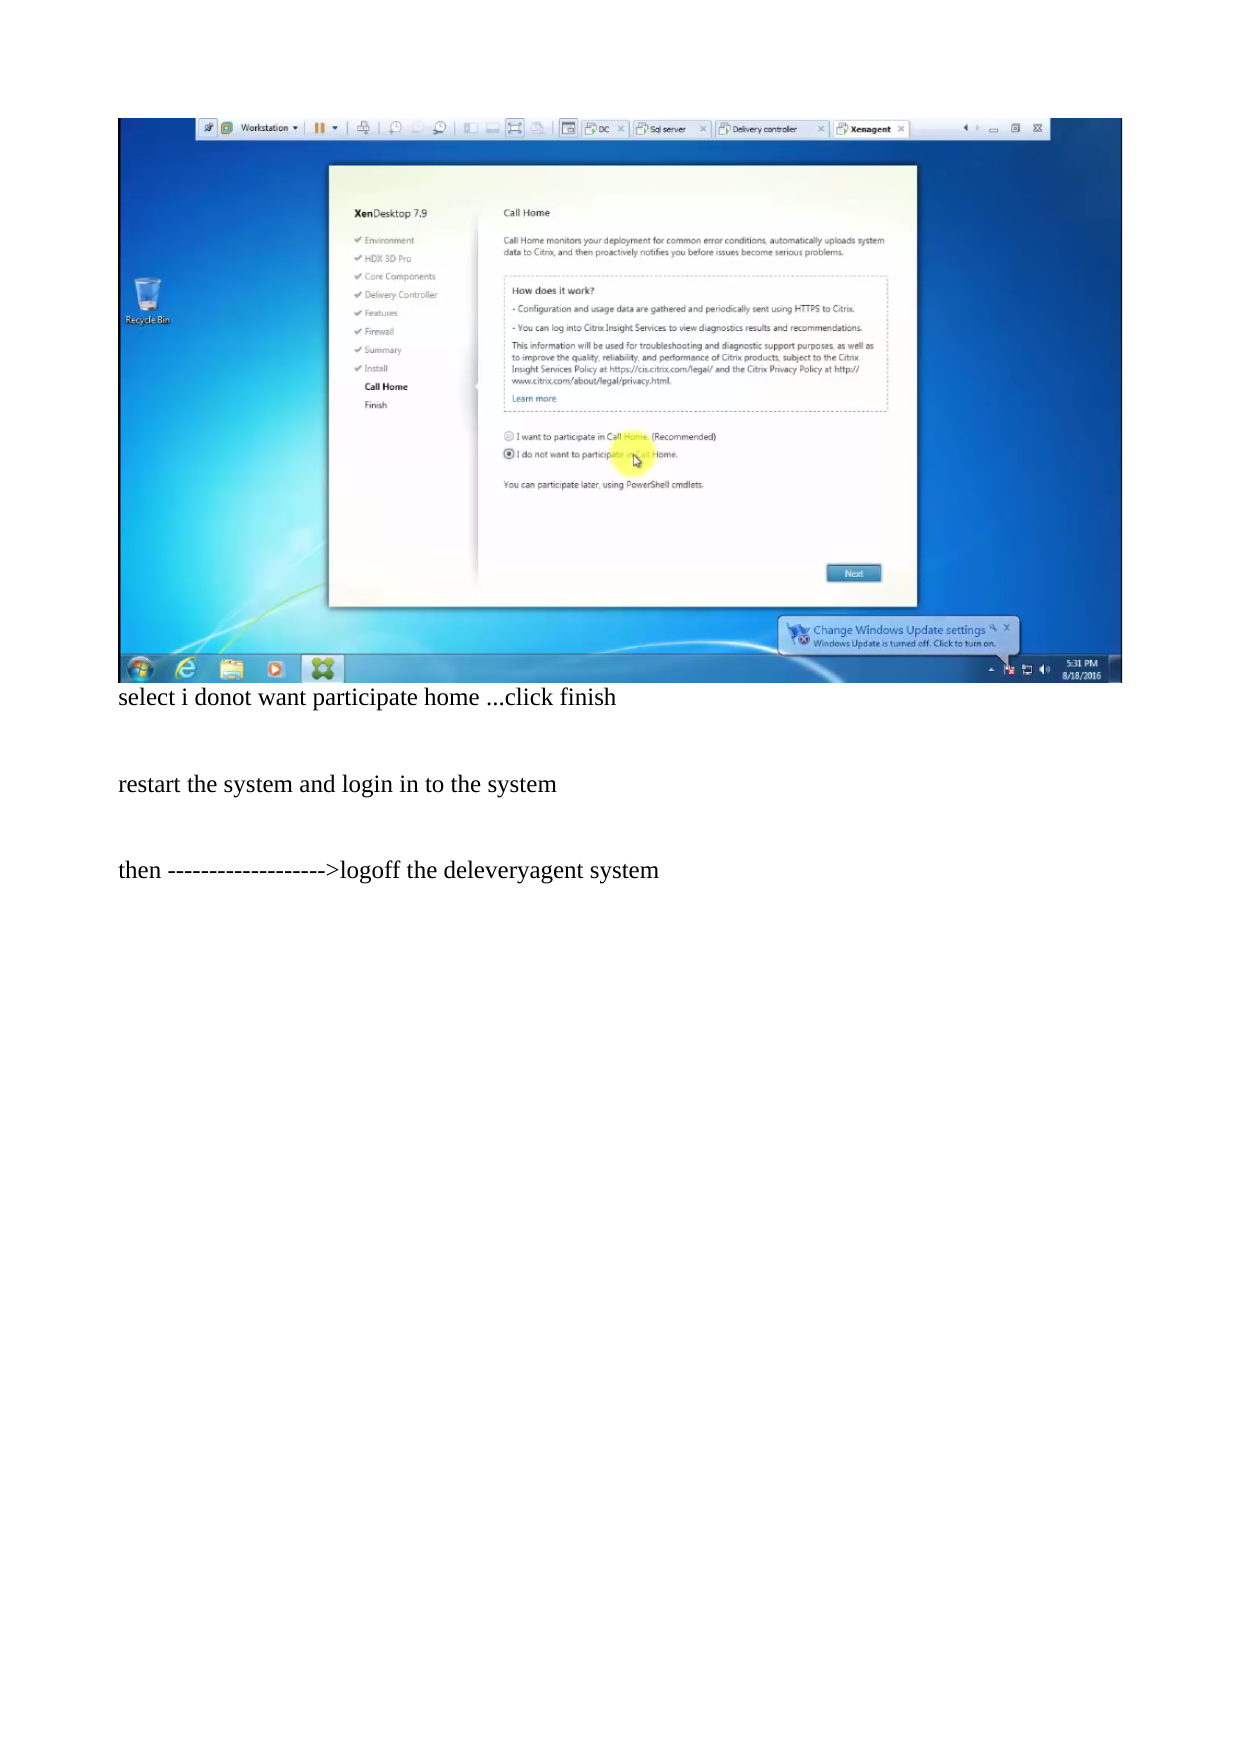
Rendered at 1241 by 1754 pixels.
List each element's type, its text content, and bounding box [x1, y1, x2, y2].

text then ------------------->logoff the deleveryagent system [118, 855, 1122, 884]
text select i donot want participate home ...click finish [118, 683, 1122, 711]
text restart the system and login in to the system [118, 769, 1122, 797]
picture [118, 118, 1123, 683]
